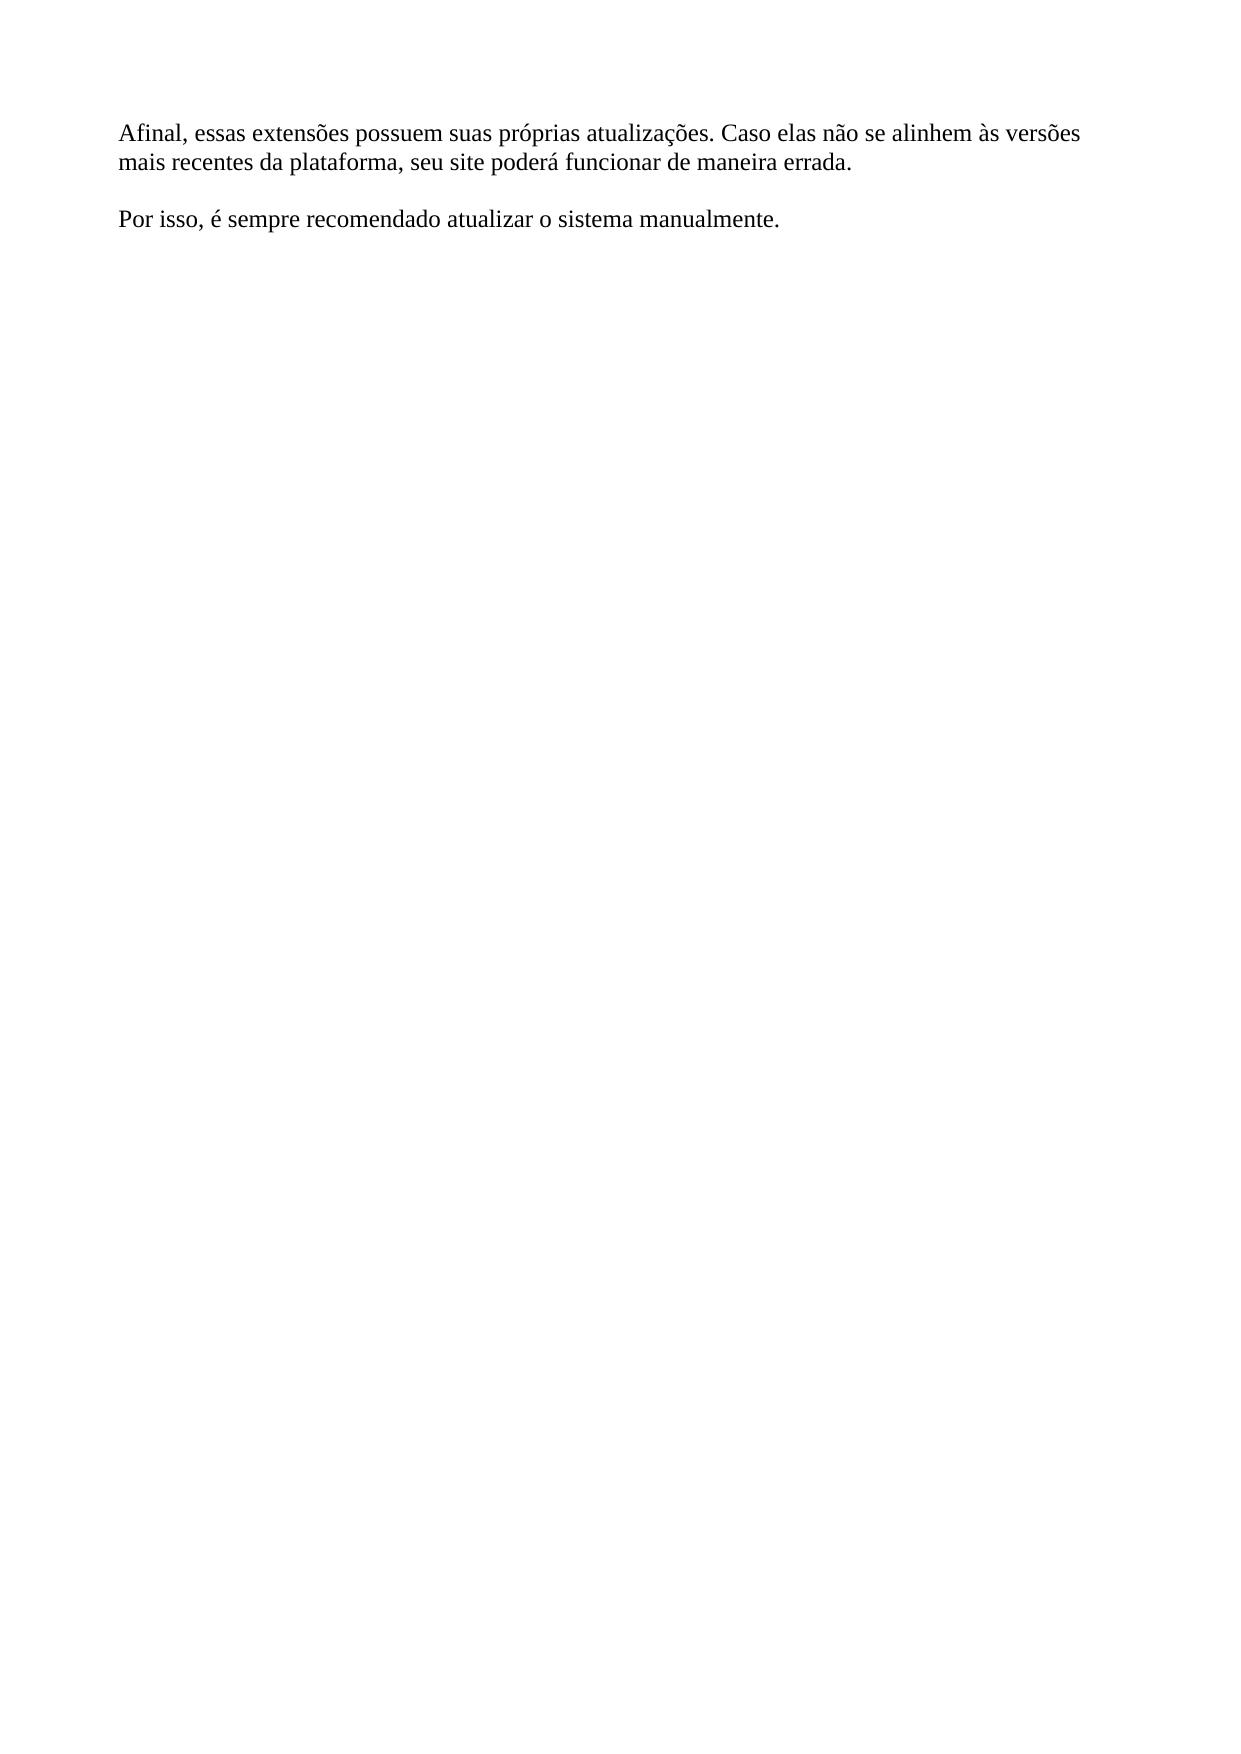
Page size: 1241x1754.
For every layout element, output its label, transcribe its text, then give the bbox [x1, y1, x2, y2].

text Afinal, essas extensões possuem suas próprias atualizações. Caso elas não se alinhem às versões mais recentes da plataforma, seu site poderá funcionar de maneira errada. [118, 118, 1122, 176]
text Por isso, é sempre recomendado atualizar o sistema manualmente. [118, 204, 1122, 233]
